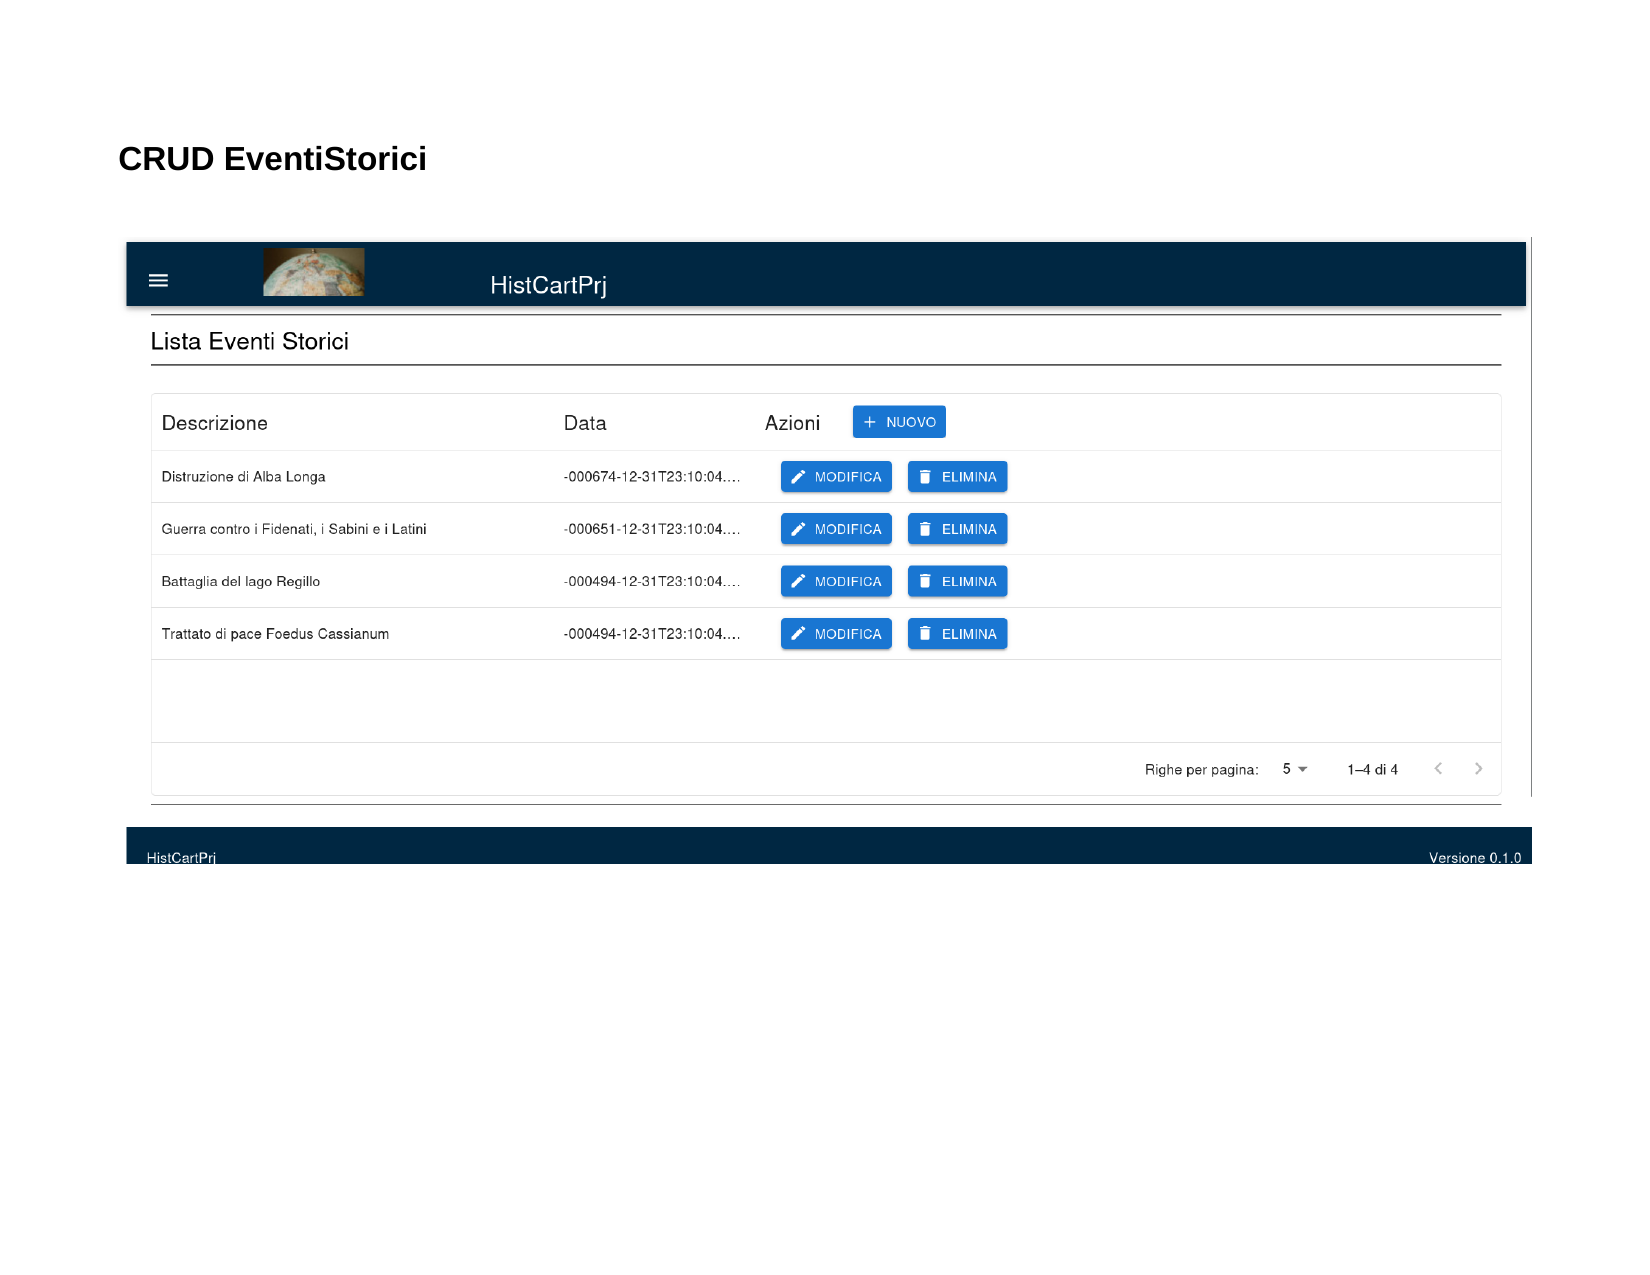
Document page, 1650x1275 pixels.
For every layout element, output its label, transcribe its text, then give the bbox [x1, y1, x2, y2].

picture [118, 237, 1532, 864]
subtitle CRUD EventiStorici [118, 139, 1532, 177]
